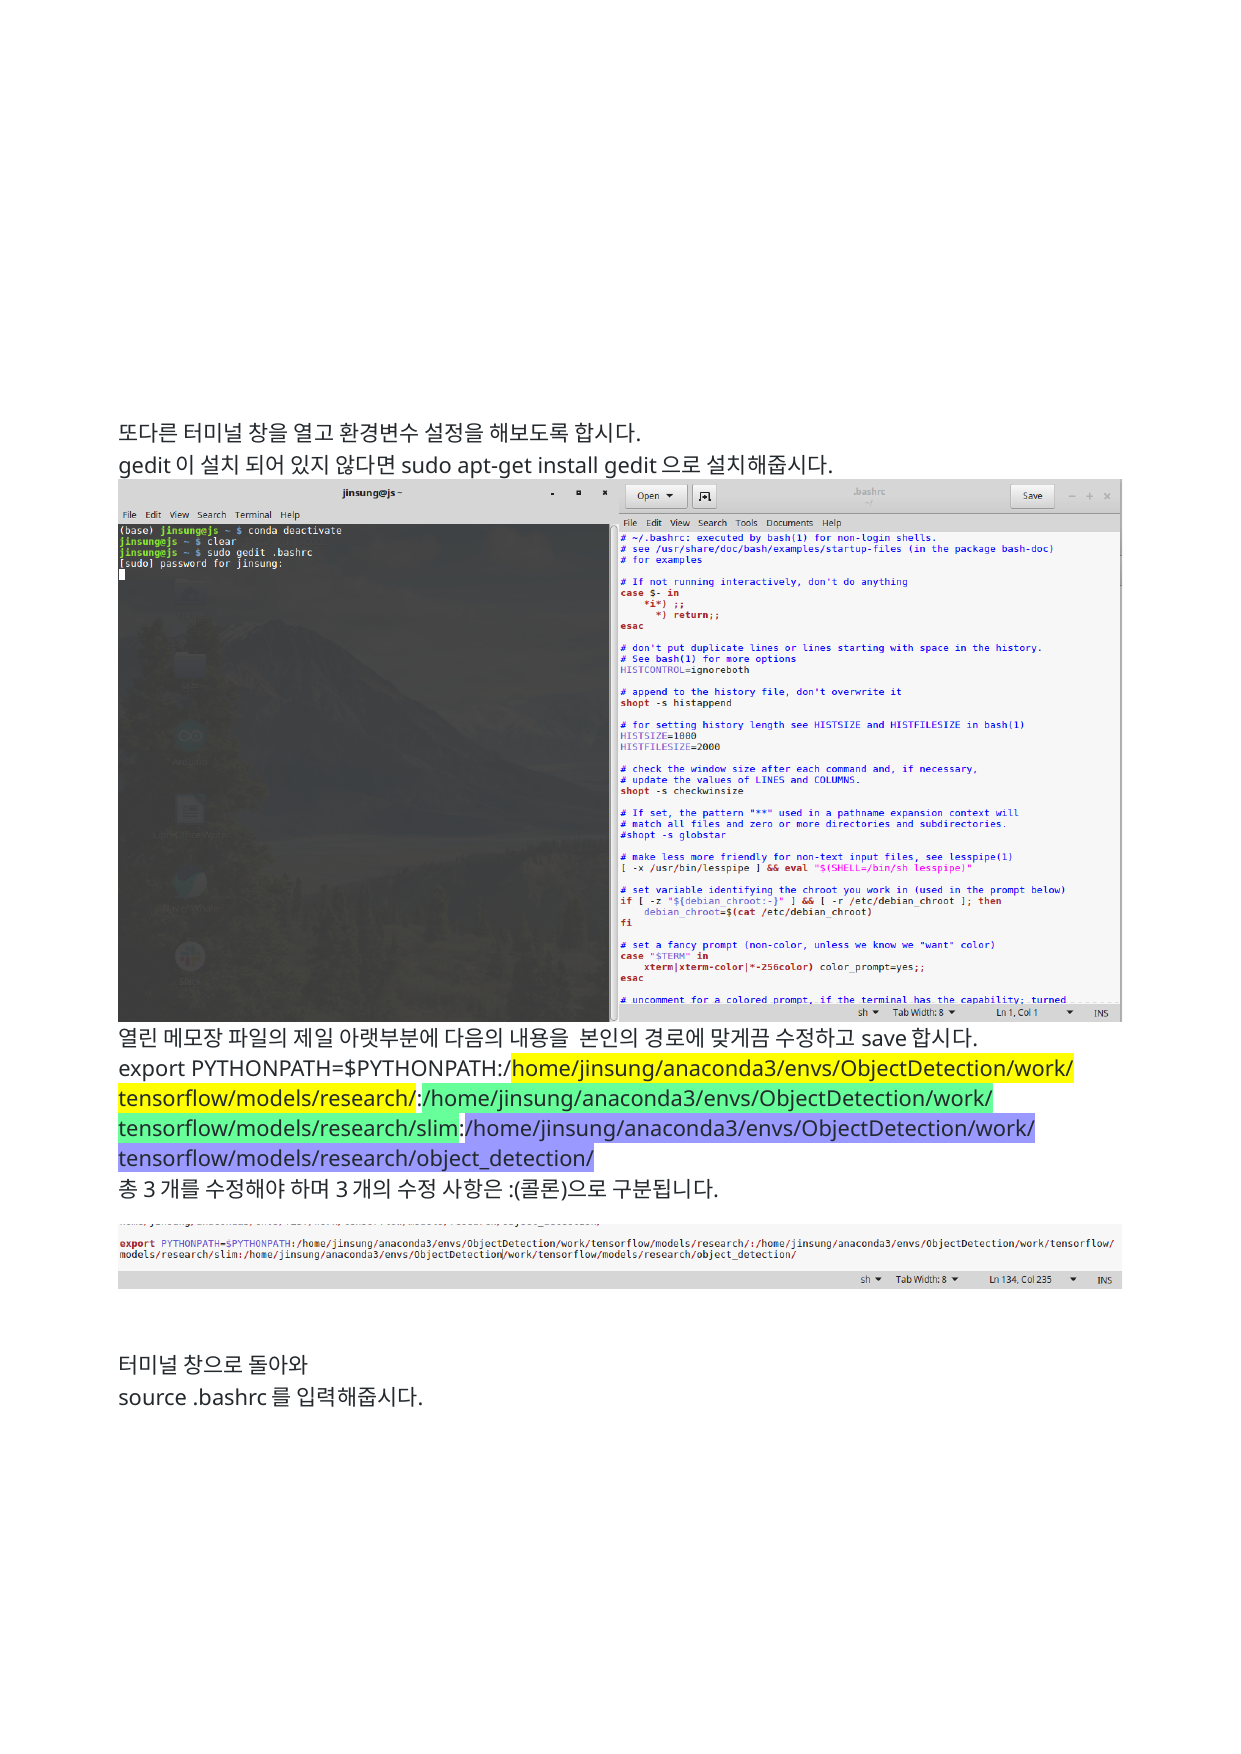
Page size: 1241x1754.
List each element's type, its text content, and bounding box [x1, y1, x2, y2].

text source .bashrc를 입력해줍시다. [118, 1380, 1122, 1412]
text export PYTHONPATH=$PYTHONPATH:/home/jinsung/anaconda3/envs/ObjectDetection/work/tensorflow/models/research/:/home/jinsung/anaconda3/envs/ObjectDetection/work/tensorflow/models/research/slim:/home/jinsung/anaconda3/envs/ObjectDetection/work/tensorflow/models/research/object_detection/ [118, 1053, 1122, 1172]
text 터미널 창으로 돌아와 [118, 1348, 1122, 1380]
picture [118, 479, 1123, 1022]
text 열린 메모장 파일의 제일 아랫부분에 다음의 내용을 본인의 경로에 맞게끔 수정하고 save합시다. [118, 1022, 1122, 1053]
text gedit이 설치 되어 있지 않다면 sudo apt-get install gedit으로 설치해줍시다. [118, 448, 1122, 479]
text 또다른 터미널 창을 열고 환경변수 설정을 해보도록 합시다. [118, 416, 1122, 448]
text 총 3개를 수정해야 하며 3개의 수정 사항은 :(콜론)으로 구분됩니다. [118, 1172, 1122, 1204]
